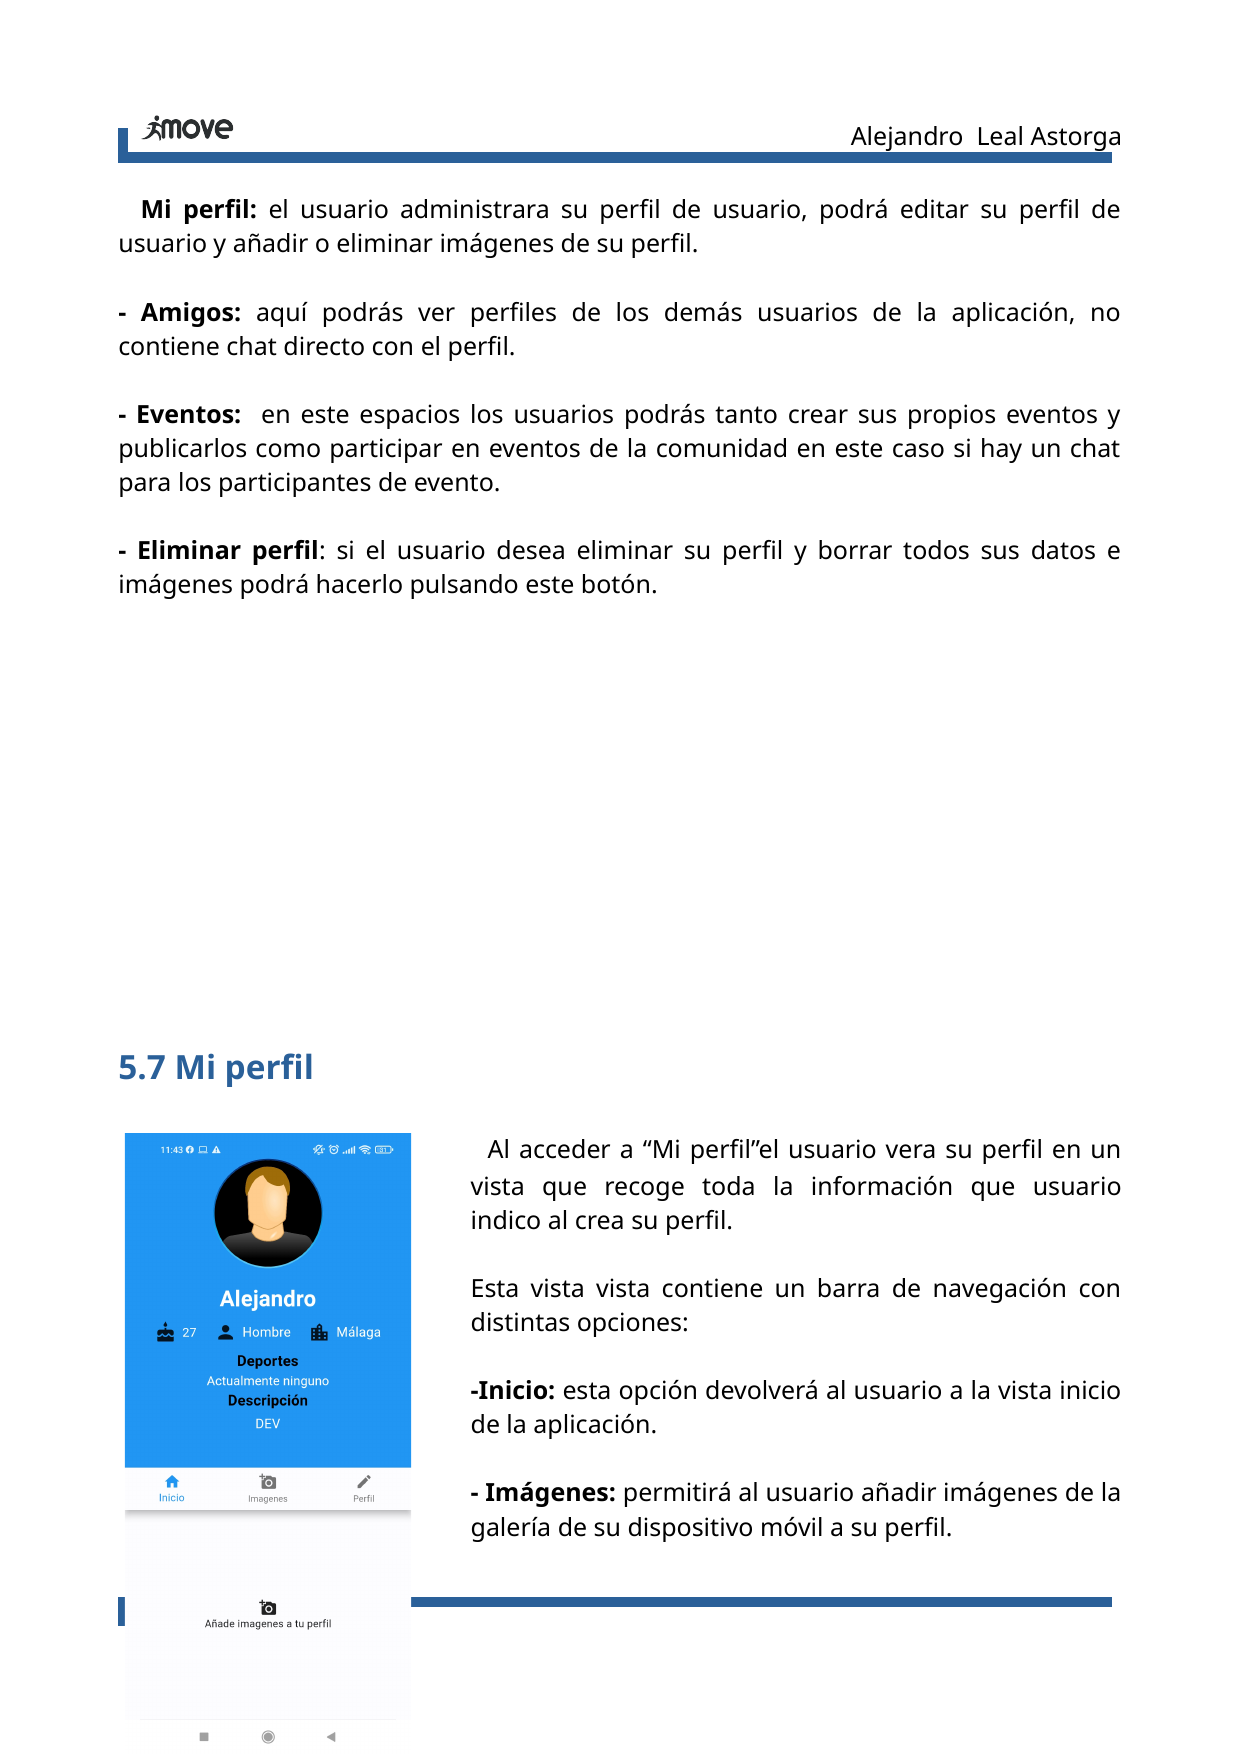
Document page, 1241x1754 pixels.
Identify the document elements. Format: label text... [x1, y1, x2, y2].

text -Inicio: esta opción devolverá al usuario a la vista inicio de la aplicación. [412, 1373, 1122, 1441]
text - Amigos: aquí podrás ver perfiles de los demás usuarios de la aplicación, no contiene chat directo con el perfil. [118, 294, 1122, 362]
text Al acceder a “Mi perfil”el usuario vera su perfil en un vista que recoge toda la información que usuario indico al crea su perfil. [118, 1123, 1122, 1237]
text ­ Mi perfil: el usuario administrara su perfil de usuario, podrá editar su perfil de usuario y añadir o eliminar imágenes de su perfil. [118, 192, 1122, 260]
picture [140, 113, 234, 141]
text 5.7 Mi perfil [118, 1044, 1122, 1089]
text - Imágenes: permitirá al usuario añadir imágenes de la galería de su dispositivo móvil a su perfil. [412, 1475, 1122, 1543]
text - Eliminar perfil: si el usuario desea eliminar su perfil y borrar todos sus datos e imágenes podrá hacerlo pulsando este botón. [118, 533, 1122, 601]
text - Eventos: en este espacios los usuarios podrás tanto crear sus propios eventos y publicarlos como participar en eventos de la comunidad en este caso si hay un chat para los participantes de evento. [118, 396, 1122, 499]
text Esta vista vista contiene un barra de navegación con distintas opciones: [412, 1271, 1122, 1339]
picture [124, 1133, 412, 1754]
